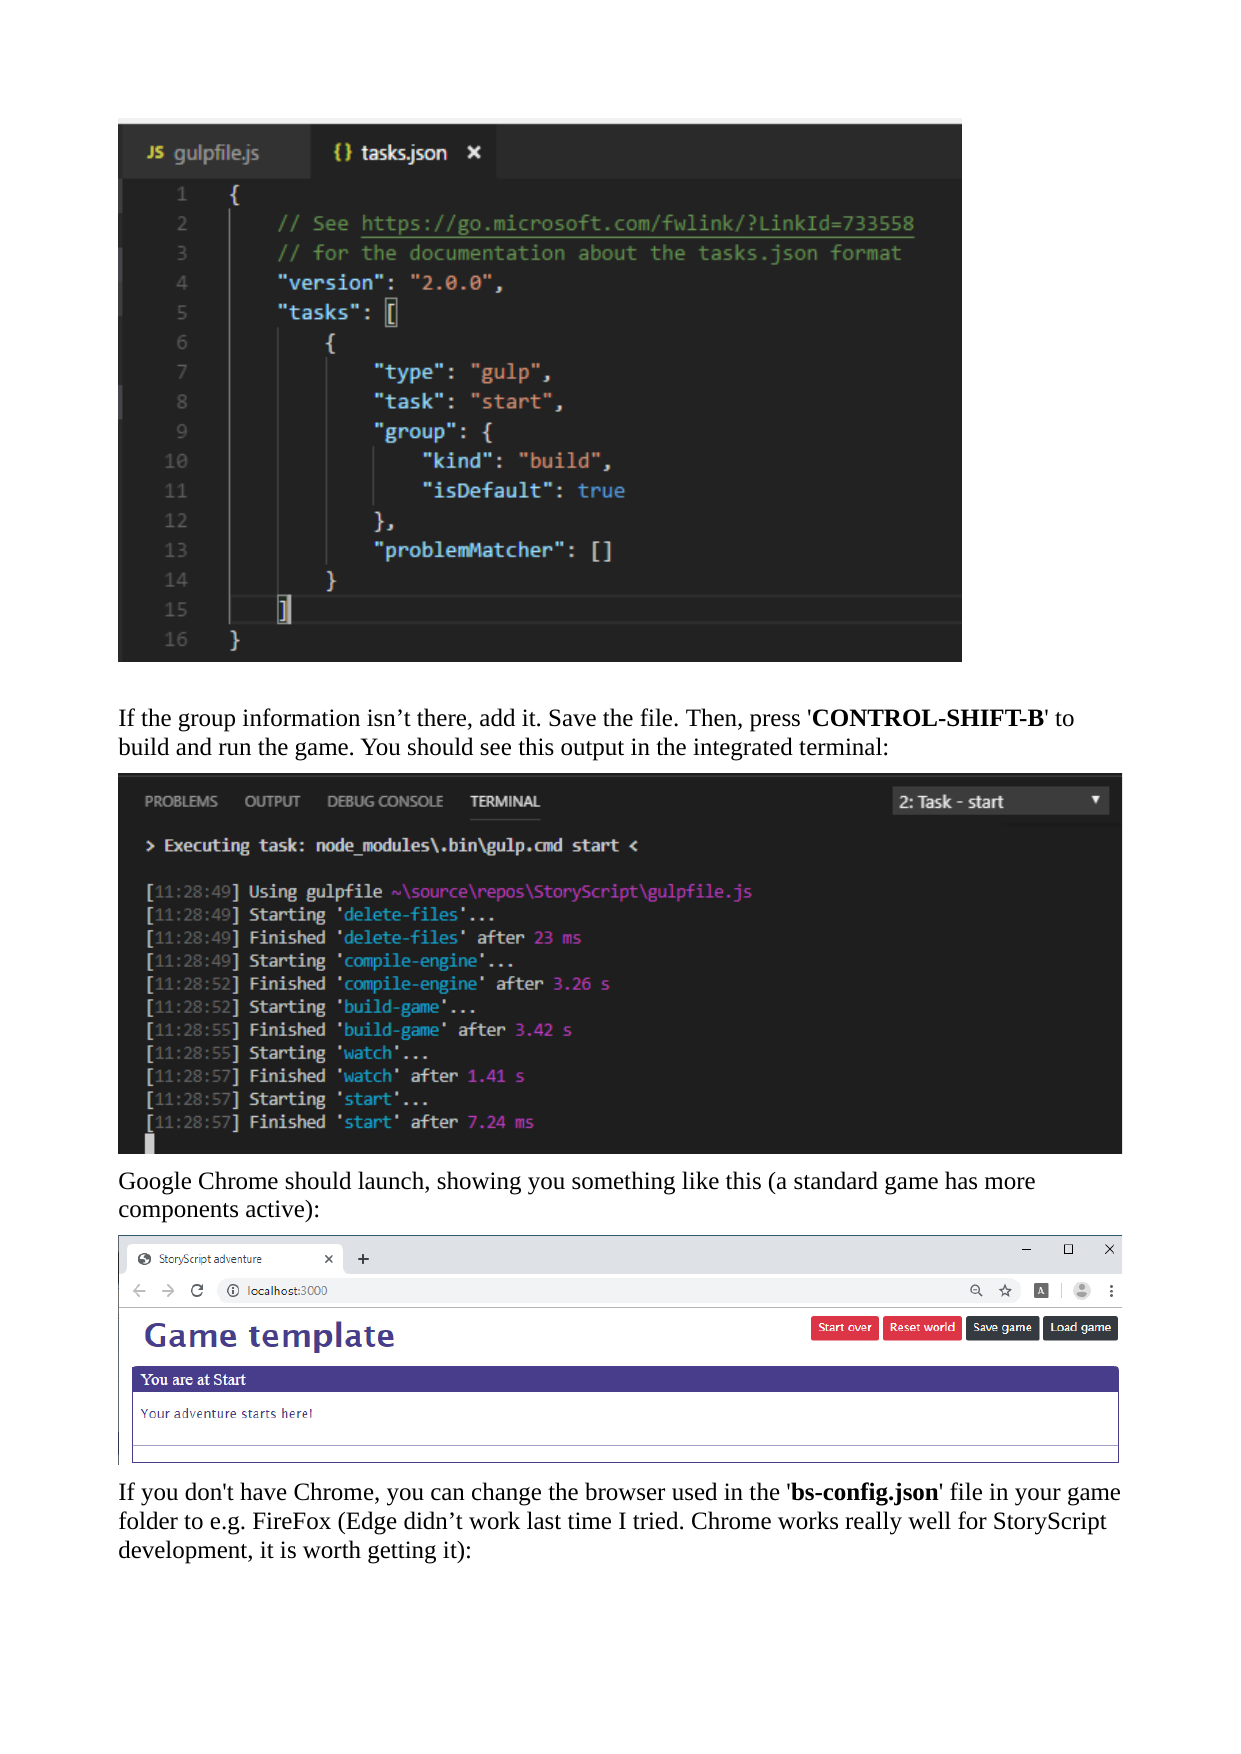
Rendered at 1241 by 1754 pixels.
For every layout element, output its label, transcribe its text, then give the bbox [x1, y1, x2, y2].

text Google Chrome should launch, showing you something like this (a standard game has more components active): [118, 1166, 1122, 1223]
text If the group information isn’t there, add it. Save the file. Then, press 'CONTROL-SHIFT-B' to build and run the game. You should see this output in the integrated terminal: [118, 703, 1122, 761]
text If you don't have Chrome, you can change the browser used in the 'bs-config.json' file in your game folder to e.g. FireFox (Edge didn’t work last time I tried. Chrome works really well for StoryScript development, it is worth getting it): [118, 1477, 1122, 1564]
